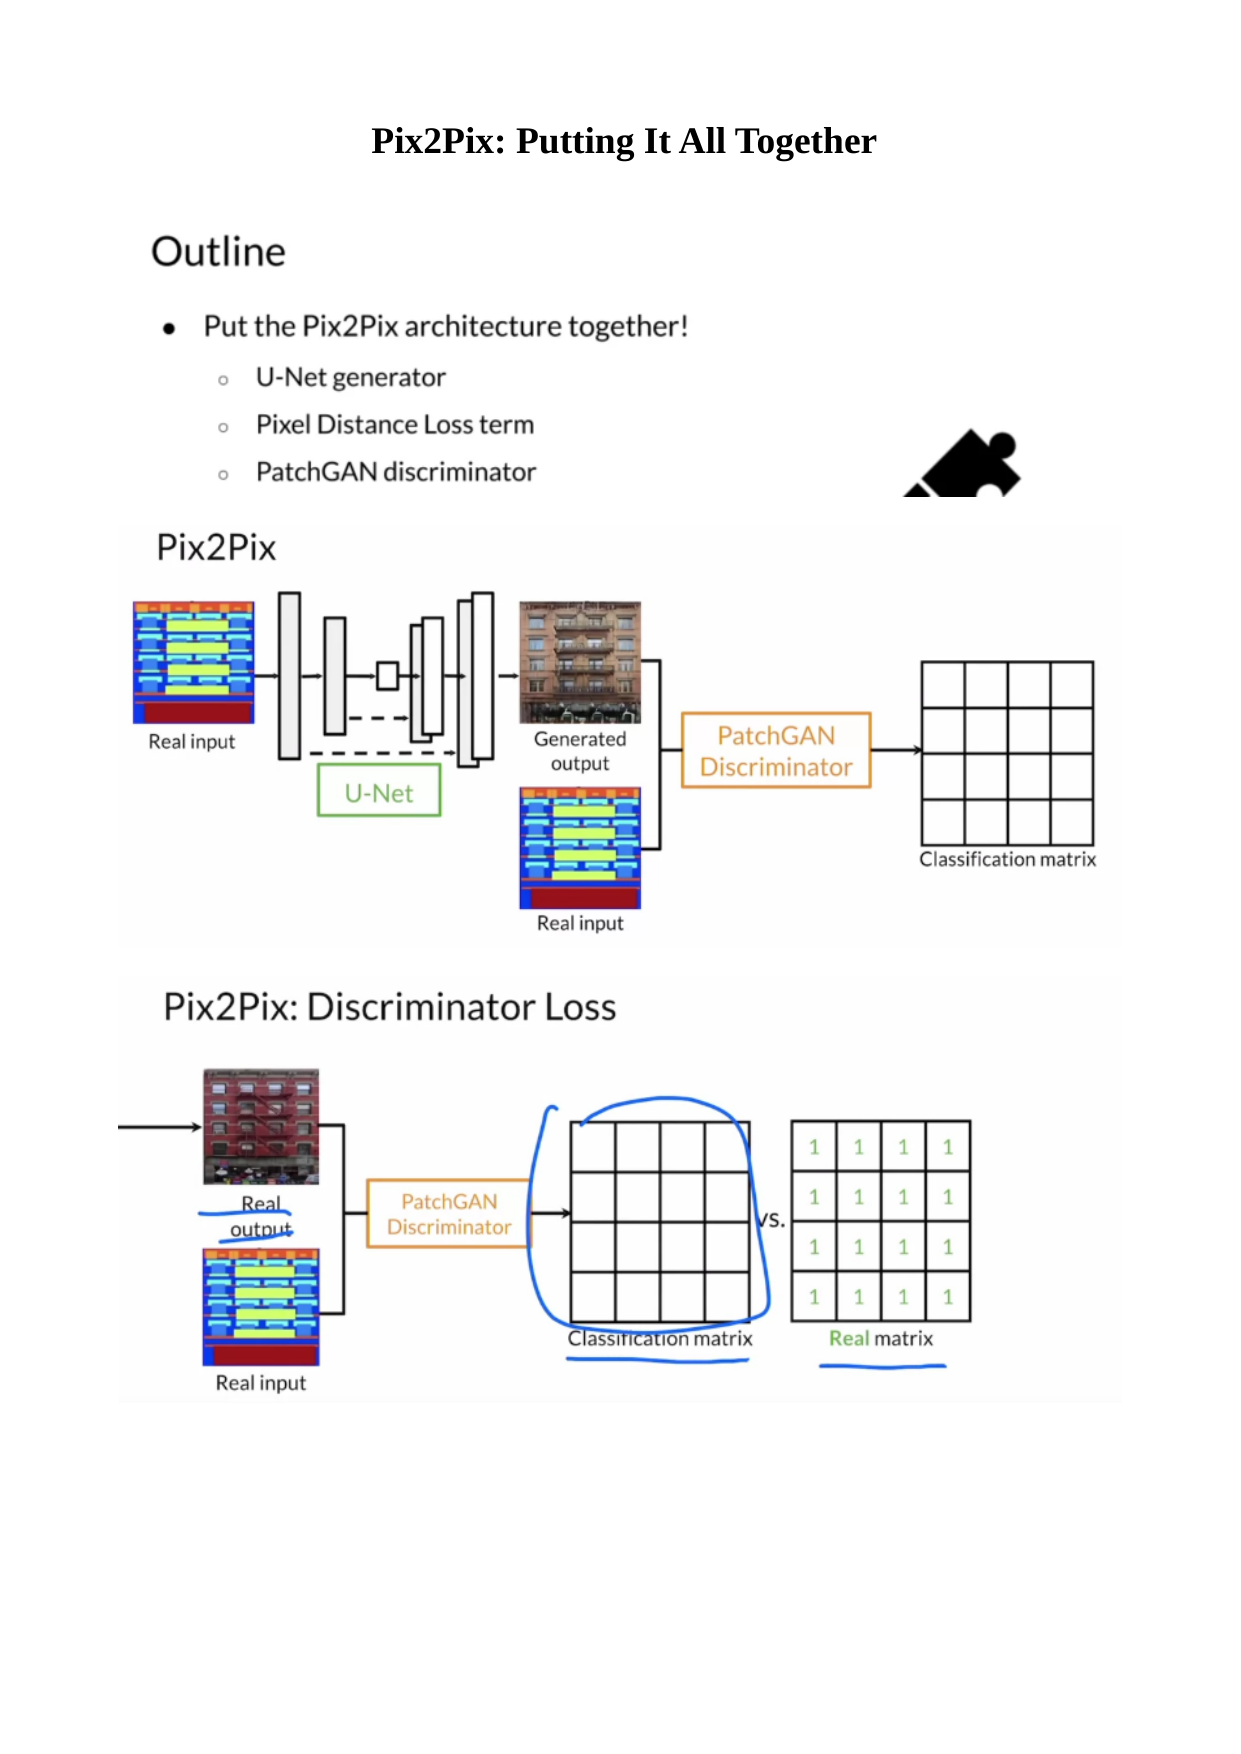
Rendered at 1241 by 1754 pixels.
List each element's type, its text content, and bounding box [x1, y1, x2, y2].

picture [118, 227, 1123, 497]
picture [118, 525, 1123, 948]
subtitle Pix2Pix: Putting It All Together [118, 118, 1122, 161]
picture [118, 976, 1123, 1403]
